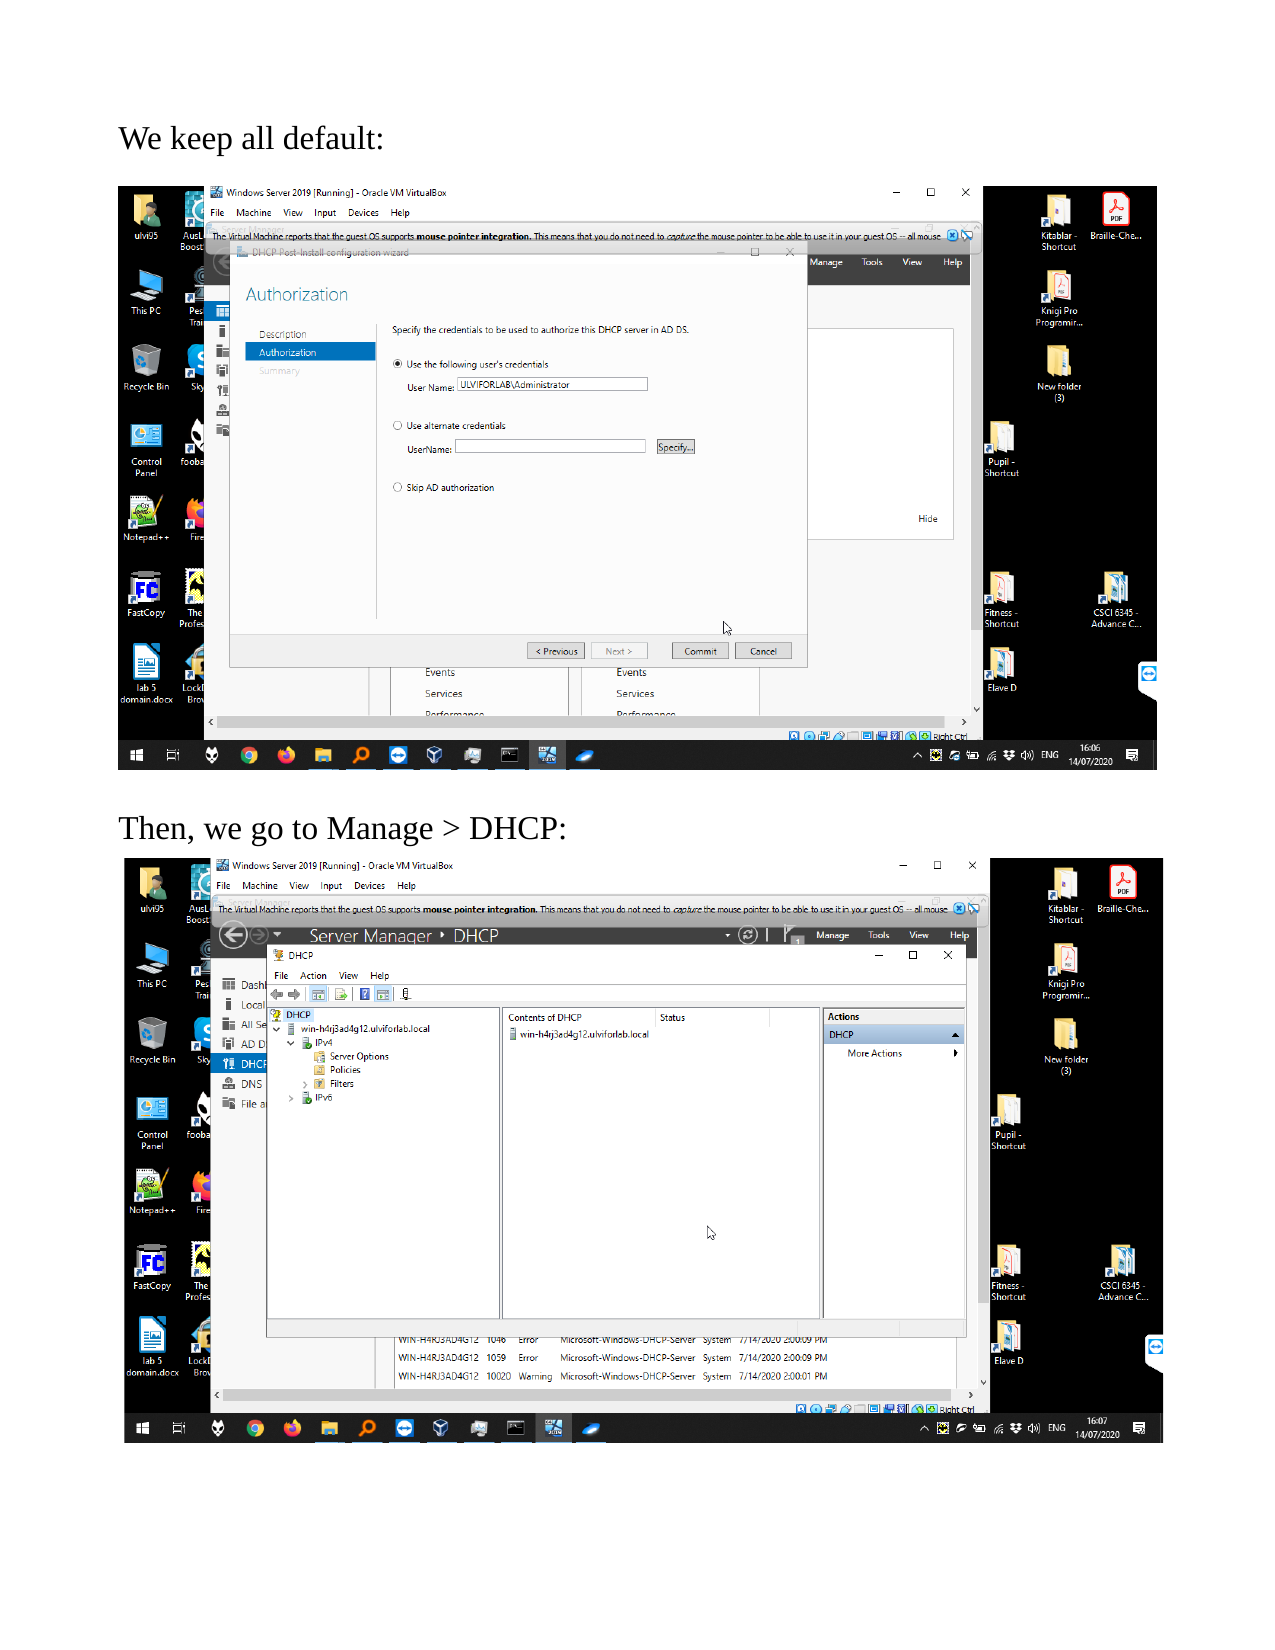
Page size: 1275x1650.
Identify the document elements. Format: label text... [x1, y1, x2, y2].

picture [124, 858, 1164, 1443]
text Then, we go to Manage > DHCP: [118, 770, 1157, 847]
picture [118, 186, 1157, 770]
text We keep all default: [118, 118, 1157, 156]
